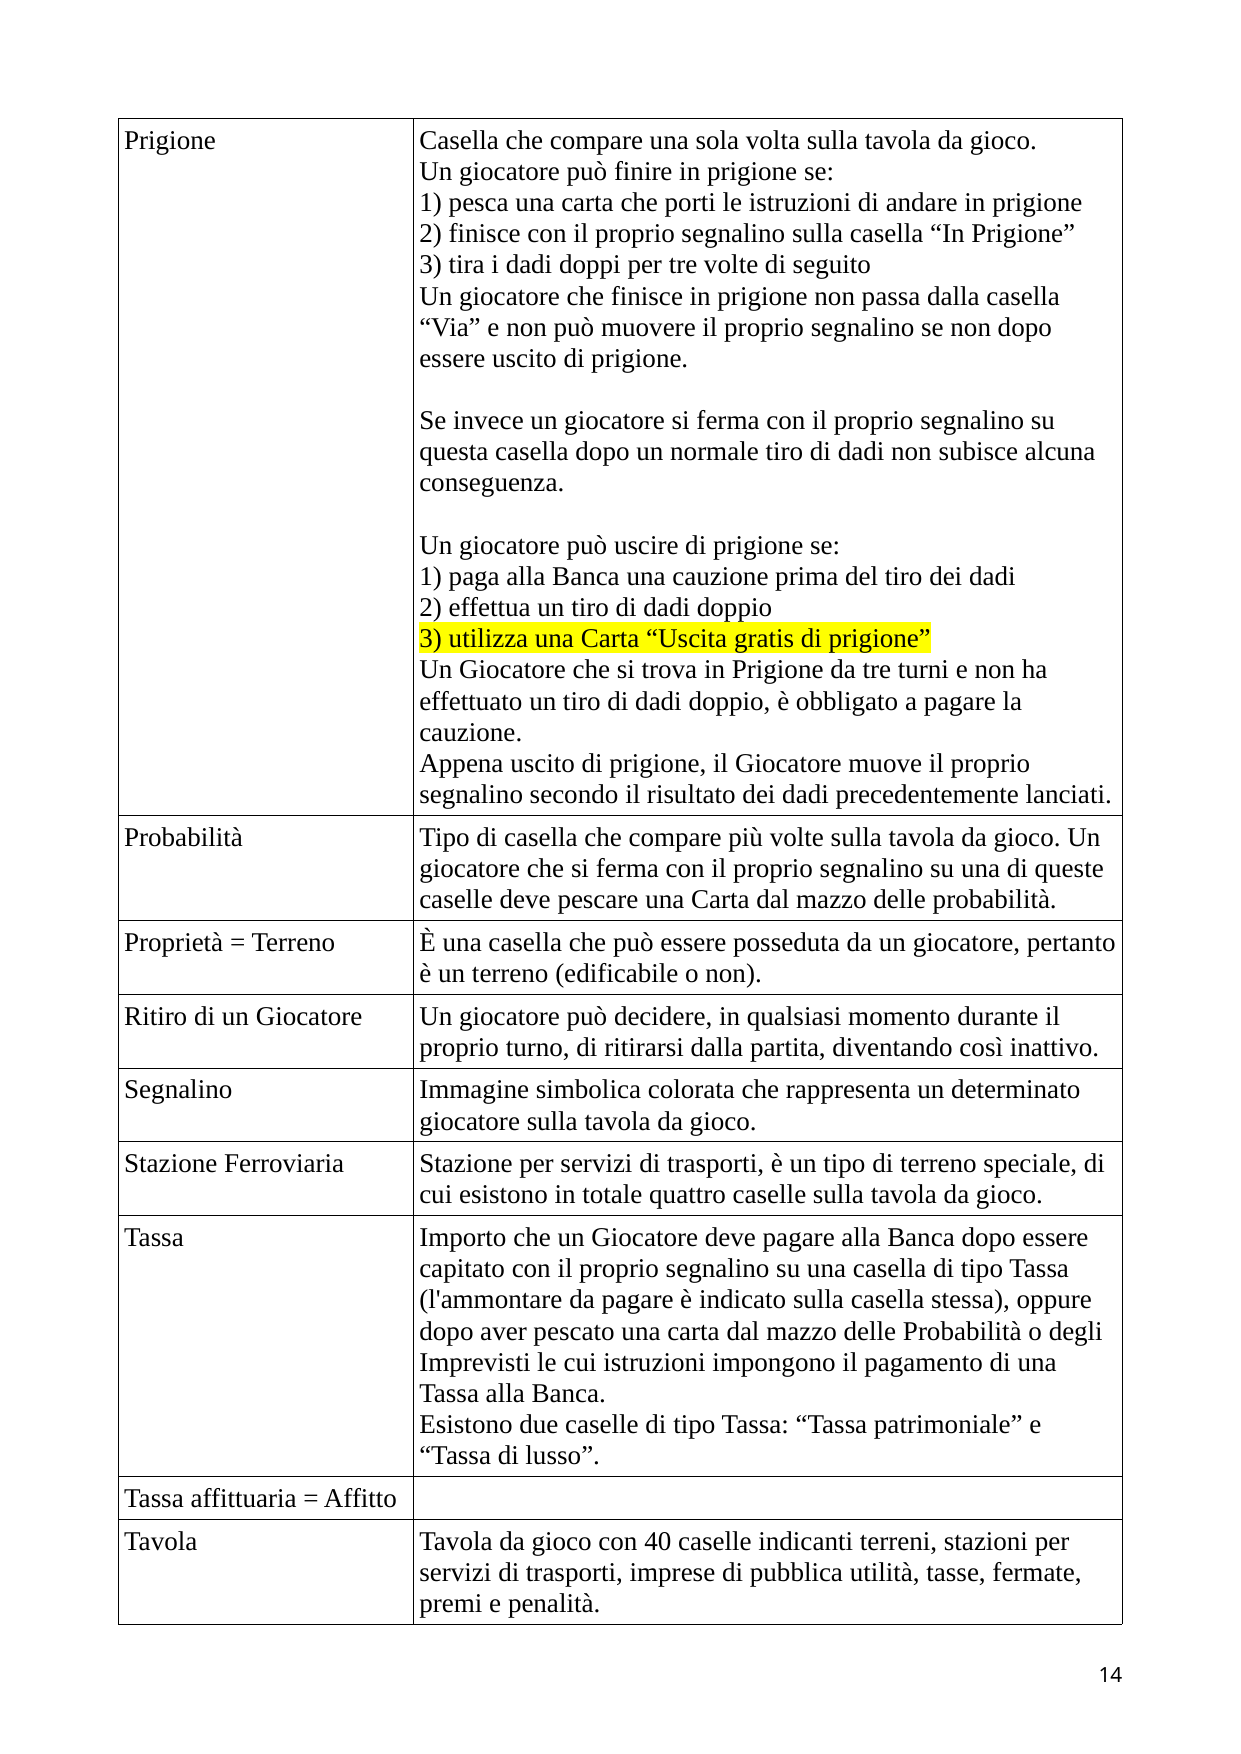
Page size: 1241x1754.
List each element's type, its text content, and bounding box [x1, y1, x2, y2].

table_cell Proprietà = Terreno [119, 921, 413, 994]
table_cell Probabilità [119, 816, 413, 920]
table_cell Segnalino [119, 1069, 413, 1141]
table_cell Tavola da gioco con 40 caselle indicanti terreni, stazioni per servizi di trasporti, imprese di pubblica utilità, tasse, fermate, premi e penalità. [414, 1520, 1122, 1624]
table_cell Immagine simbolica colorata che rappresenta un determinato giocatore sulla tavola da gioco. [414, 1069, 1122, 1141]
table_cell Stazione Ferroviaria [119, 1142, 413, 1215]
table_cell Tassa affittuaria = Affitto [119, 1477, 413, 1519]
table_cell Importo che un Giocatore deve pagare alla Banca dopo essere capitato con il proprio segnalino su una casella di tipo Tassa (l'ammontare da pagare è indicato sulla casella stessa), oppure dopo aver pescato una carta dal mazzo delle Probabilità o degli Imprevisti le cui istruzioni impongono il pagamento di una Tassa alla Banca. Esistono due caselle di tipo Tassa: “Tassa patrimoniale” e “Tassa di lusso”. [414, 1216, 1122, 1476]
table_cell Un giocatore può decidere, in qualsiasi momento durante il proprio turno, di ritirarsi dalla partita, diventando così inattivo. [414, 995, 1122, 1068]
table_cell È una casella che può essere posseduta da un giocatore, pertanto è un terreno (edificabile o non). [414, 921, 1122, 994]
table_cell Ritiro di un Giocatore [119, 995, 413, 1068]
table_cell Casella che compare una sola volta sulla tavola da gioco. Un giocatore può finire in prigione se: 1) pesca una carta che porti le istruzioni di andare in prigione 2) finisce con il proprio segnalino sulla casella “In Prigione” 3) tira i dadi doppi per tre volte di seguito Un giocatore che finisce in prigione non passa dalla casella “Via” e non può muovere il proprio segnalino se non dopo essere uscito di prigione. Se invece un giocatore si ferma con il proprio segnalino su questa casella dopo un normale tiro di dadi non subisce alcuna conseguenza. Un giocatore può uscire di prigione se: 1) paga alla Banca una cauzione prima del tiro dei dadi 2) effettua un tiro di dadi doppio 3) utilizza una Carta “Uscita gratis di prigione” Un Giocatore che si trova in Prigione da tre turni e non ha effettuato un tiro di dadi doppio, è obbligato a pagare la cauzione. Appena uscito di prigione, il Giocatore muove il proprio segnalino secondo il risultato dei dadi precedentemente lanciati. [414, 119, 1122, 815]
table_cell Tipo di casella che compare più volte sulla tavola da gioco. Un giocatore che si ferma con il proprio segnalino su una di queste caselle deve pescare una Carta dal mazzo delle probabilità. [414, 816, 1122, 920]
table_cell Stazione per servizi di trasporti, è un tipo di terreno speciale, di cui esistono in totale quattro caselle sulla tavola da gioco. [414, 1142, 1122, 1215]
table_cell Tavola [119, 1520, 413, 1624]
table_cell Prigione [119, 119, 413, 815]
table_cell Tassa [119, 1216, 413, 1476]
table_cell [414, 1477, 1122, 1519]
